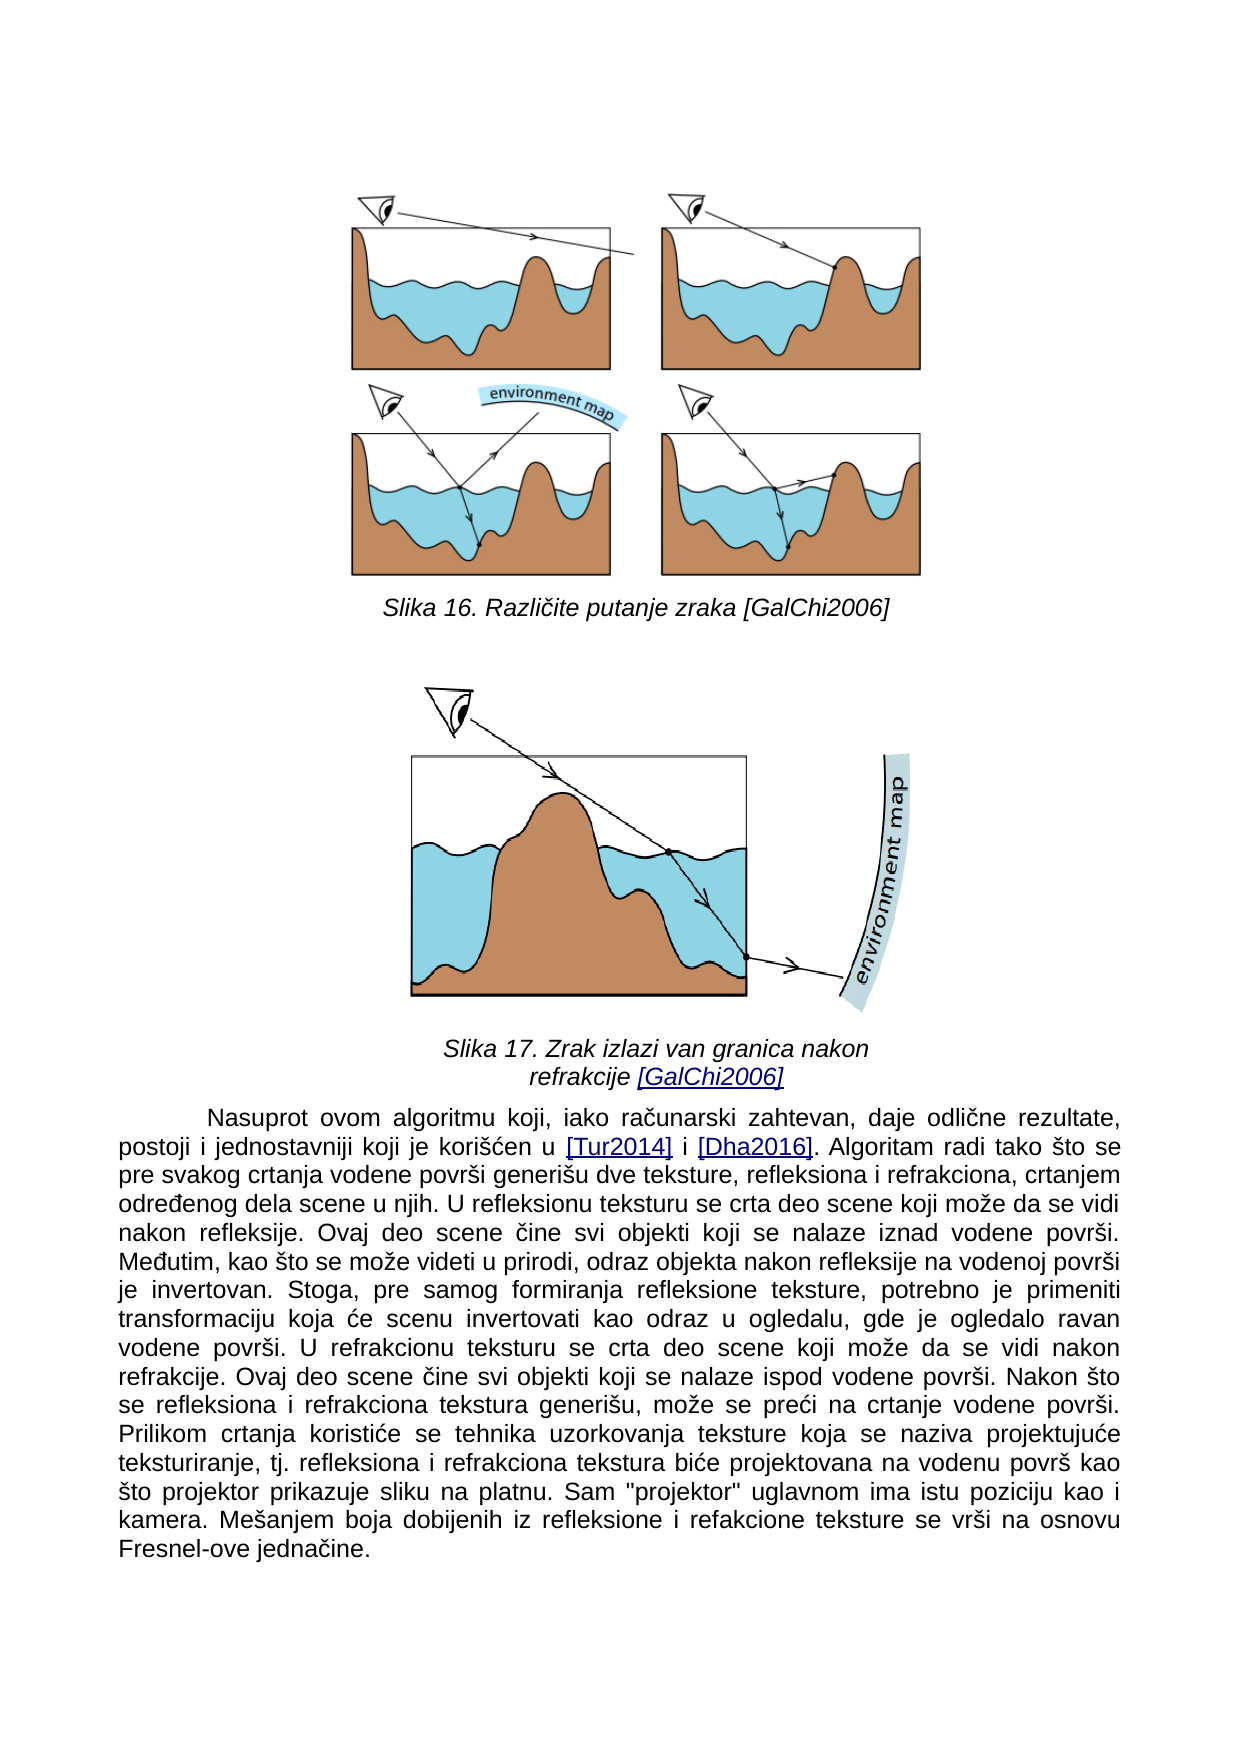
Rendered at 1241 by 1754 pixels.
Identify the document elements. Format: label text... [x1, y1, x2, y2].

text Nasuprot ovom algoritmu koji, iako računarski zahtevan, daje odlične rezultate, postoji i jednostavniji koji je korišćen u [Tur2014] i [Dha2016]. Algoritam radi tako što se pre svakog crtanja vodene površi generišu dve teksture, refleksiona i refrakciona, crtanjem određenog dela scene u njih. U refleksionu teksturu se crta deo scene koji može da se vidi nakon refleksije. Ovaj deo scene čine svi objekti koji se nalaze iznad vodene površi. Međutim, kao što se može videti u prirodi, odraz objekta nakon refleksije na vodenoj površi je invertovan. Stoga, pre samog formiranja refleksione teksture, potrebno je primeniti transformaciju koja će scenu invertovati kao odraz u ogledalu, gde je ogledalo ravan vodene površi. U refrakcionu teksturu se crta deo scene koji može da se vidi nakon refrakcije. Ovaj deo scene čine svi objekti koji se nalaze ispod vodene površi. Nakon što se refleksiona i refrakciona tekstura generišu, može se preći na crtanje vodene površi. Prilikom crtanja koristiće se tehnika uzorkovanja teksture koja se naziva projektujuće teksturiranje, tj. refleksiona i refrakciona tekstura biće projektovana na vodenu površ kao što projektor prikazuje sliku na platnu. Sam "projektor" uglavnom ima istu poziciju kao i kamera. Mešanjem boja dobijenih iz refleksione i refakcione teksture se vrši na osnovu Fresnel-ove jednačine. [118, 176, 1122, 1563]
text Slika 17. Zrak izlazi van granica nakon refrakcije [GalChi2006] [391, 1034, 924, 1091]
picture [335, 188, 939, 594]
text Slika 16. Različite putanje zraka [GalChi2006] [336, 594, 938, 622]
picture [391, 675, 924, 1034]
